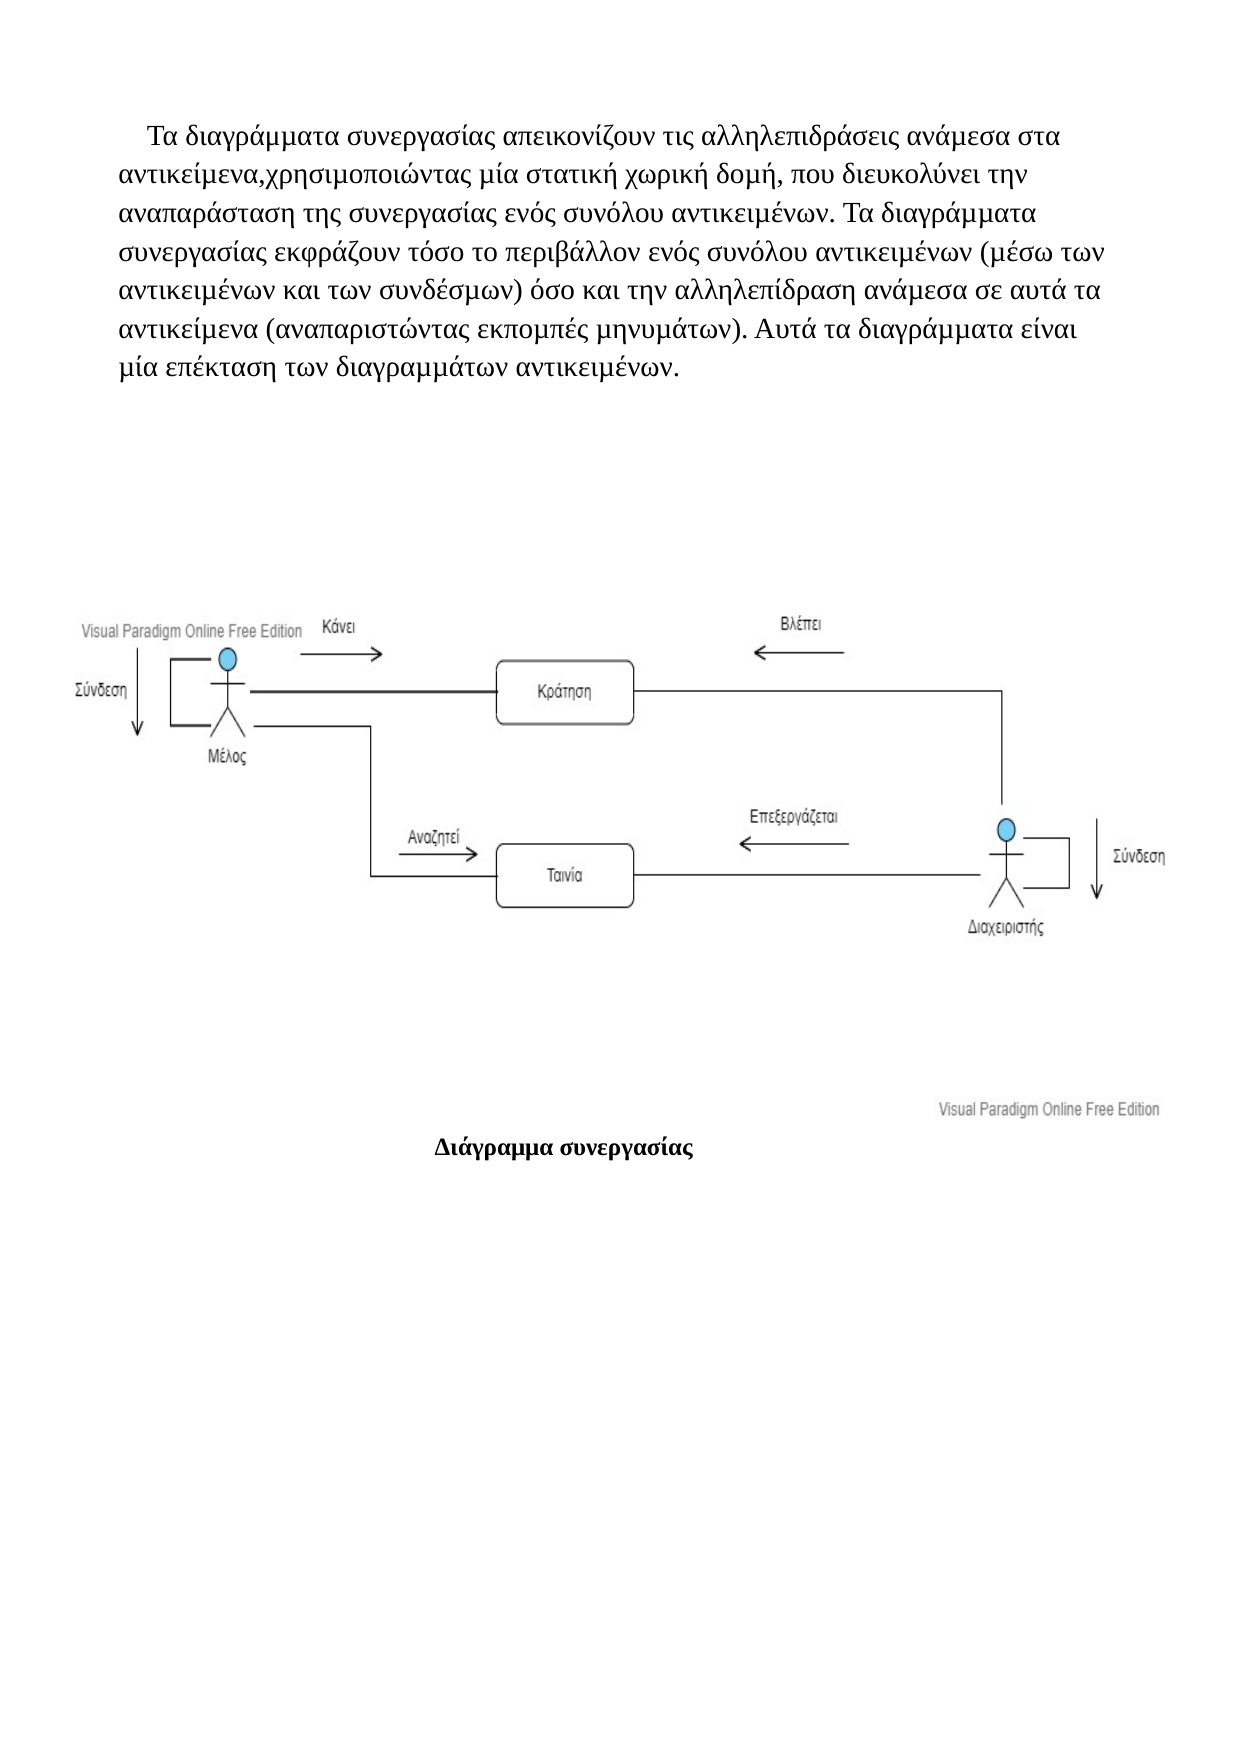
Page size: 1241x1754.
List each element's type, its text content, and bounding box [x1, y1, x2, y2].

text Διάγραμμα συνεργασίας [118, 1123, 1122, 1161]
text Τα διαγράμµατα συνεργασίας απεικονίζουν τις αλληλεπιδράσεις ανάµεσα στα αντικείµενα,χρησιµοποιώντας µία στατική χωρική δοµή, που διευκολύνει την αναπαράσταση της συνεργασίας ενός συνόλου αντικειµένων. Τα διαγράµµατα συνεργασίας εκφράζουν τόσο το περιβάλλον ενός συνόλου αντικειµένων (µέσω των αντικειµένων και των συνδέσµων) όσο και την αλληλεπίδραση ανάµεσα σε αυτά τα αντικείµενα (αναπαριστώντας εκποµπές µηνυµάτων). Αυτά τα διαγράµµατα είναι µία επέκταση των διαγραµµάτων αντικειµένων. [118, 118, 1122, 383]
